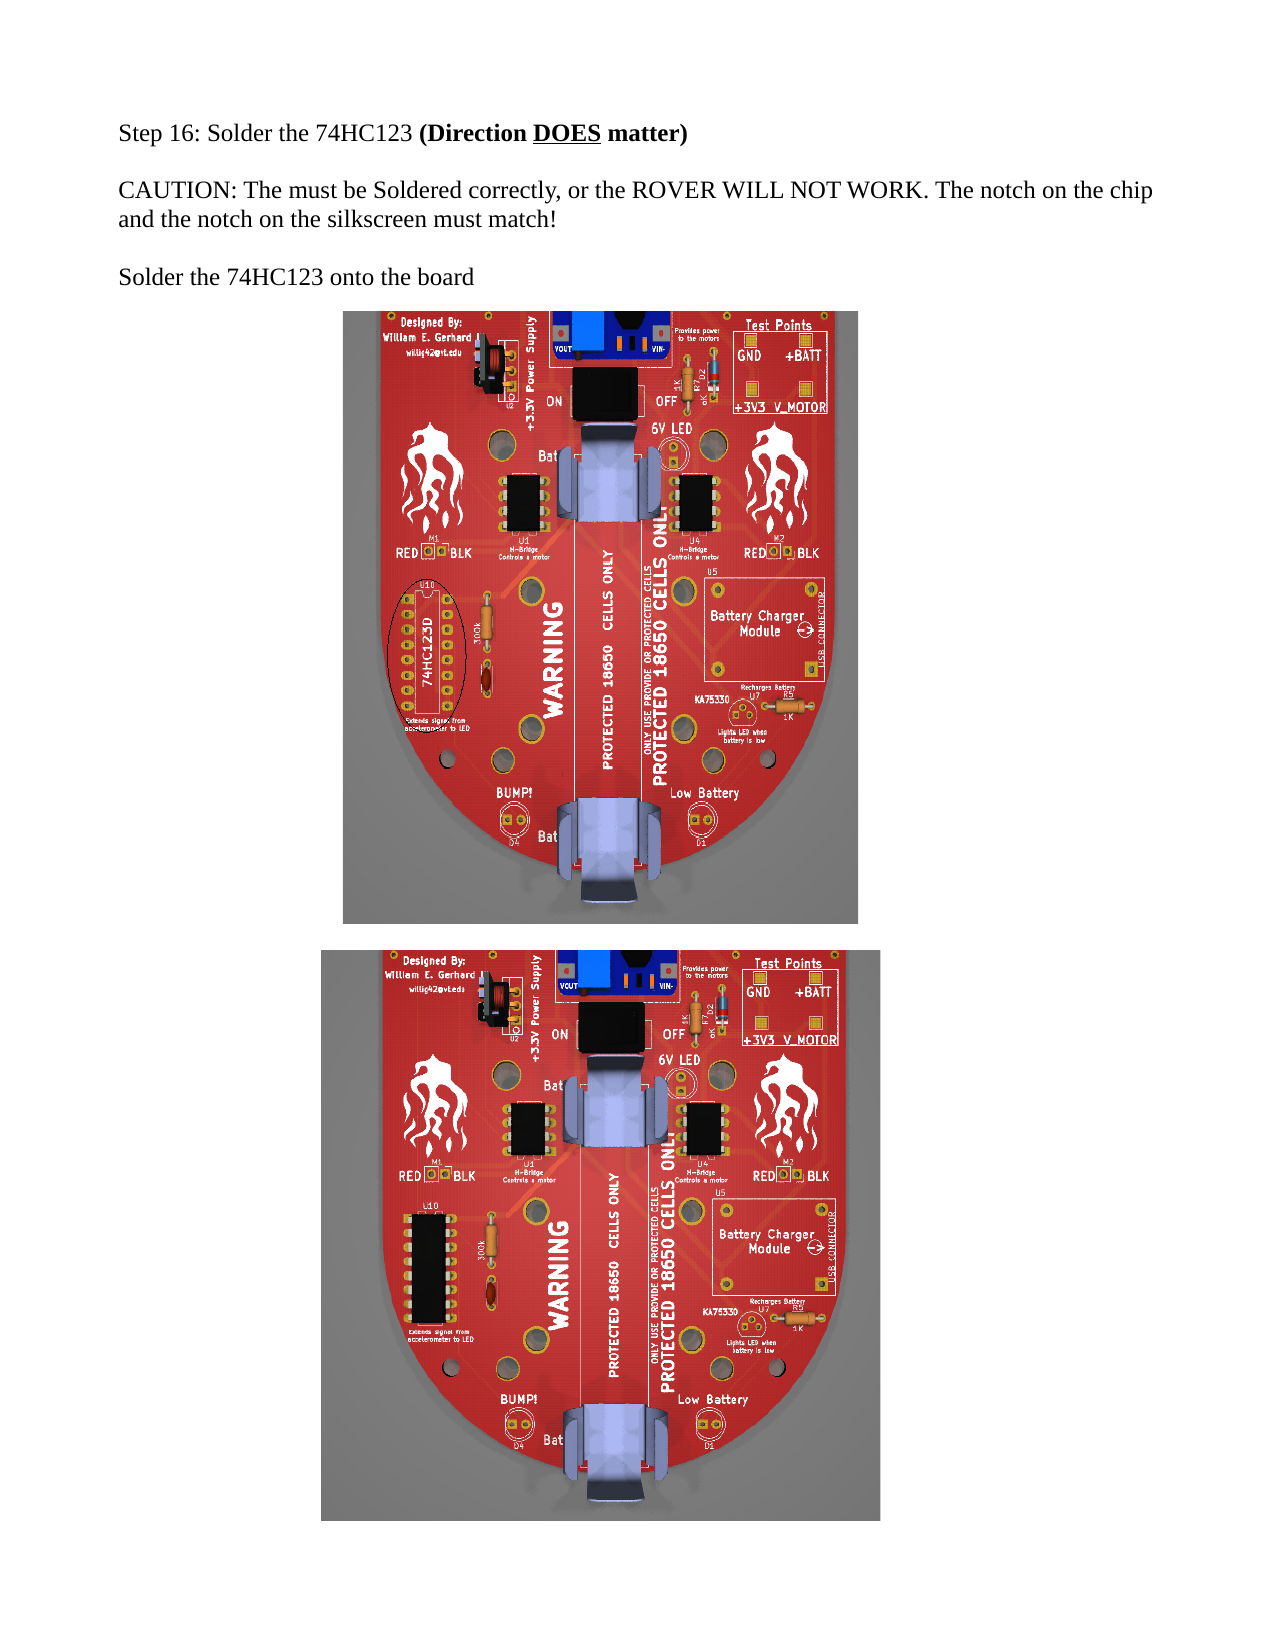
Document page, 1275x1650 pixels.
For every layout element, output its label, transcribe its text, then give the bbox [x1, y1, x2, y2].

text Solder the 74HC123 onto the board [118, 262, 1157, 291]
text CAUTION: The must be Soldered correctly, or the ROVER WILL NOT WORK. The notch on the chip and the notch on the silkscreen must match! [118, 176, 1157, 233]
text Step 16: Solder the 74HC123 (Direction DOES matter) [118, 118, 1157, 147]
picture [321, 950, 881, 1521]
picture [342, 311, 859, 924]
